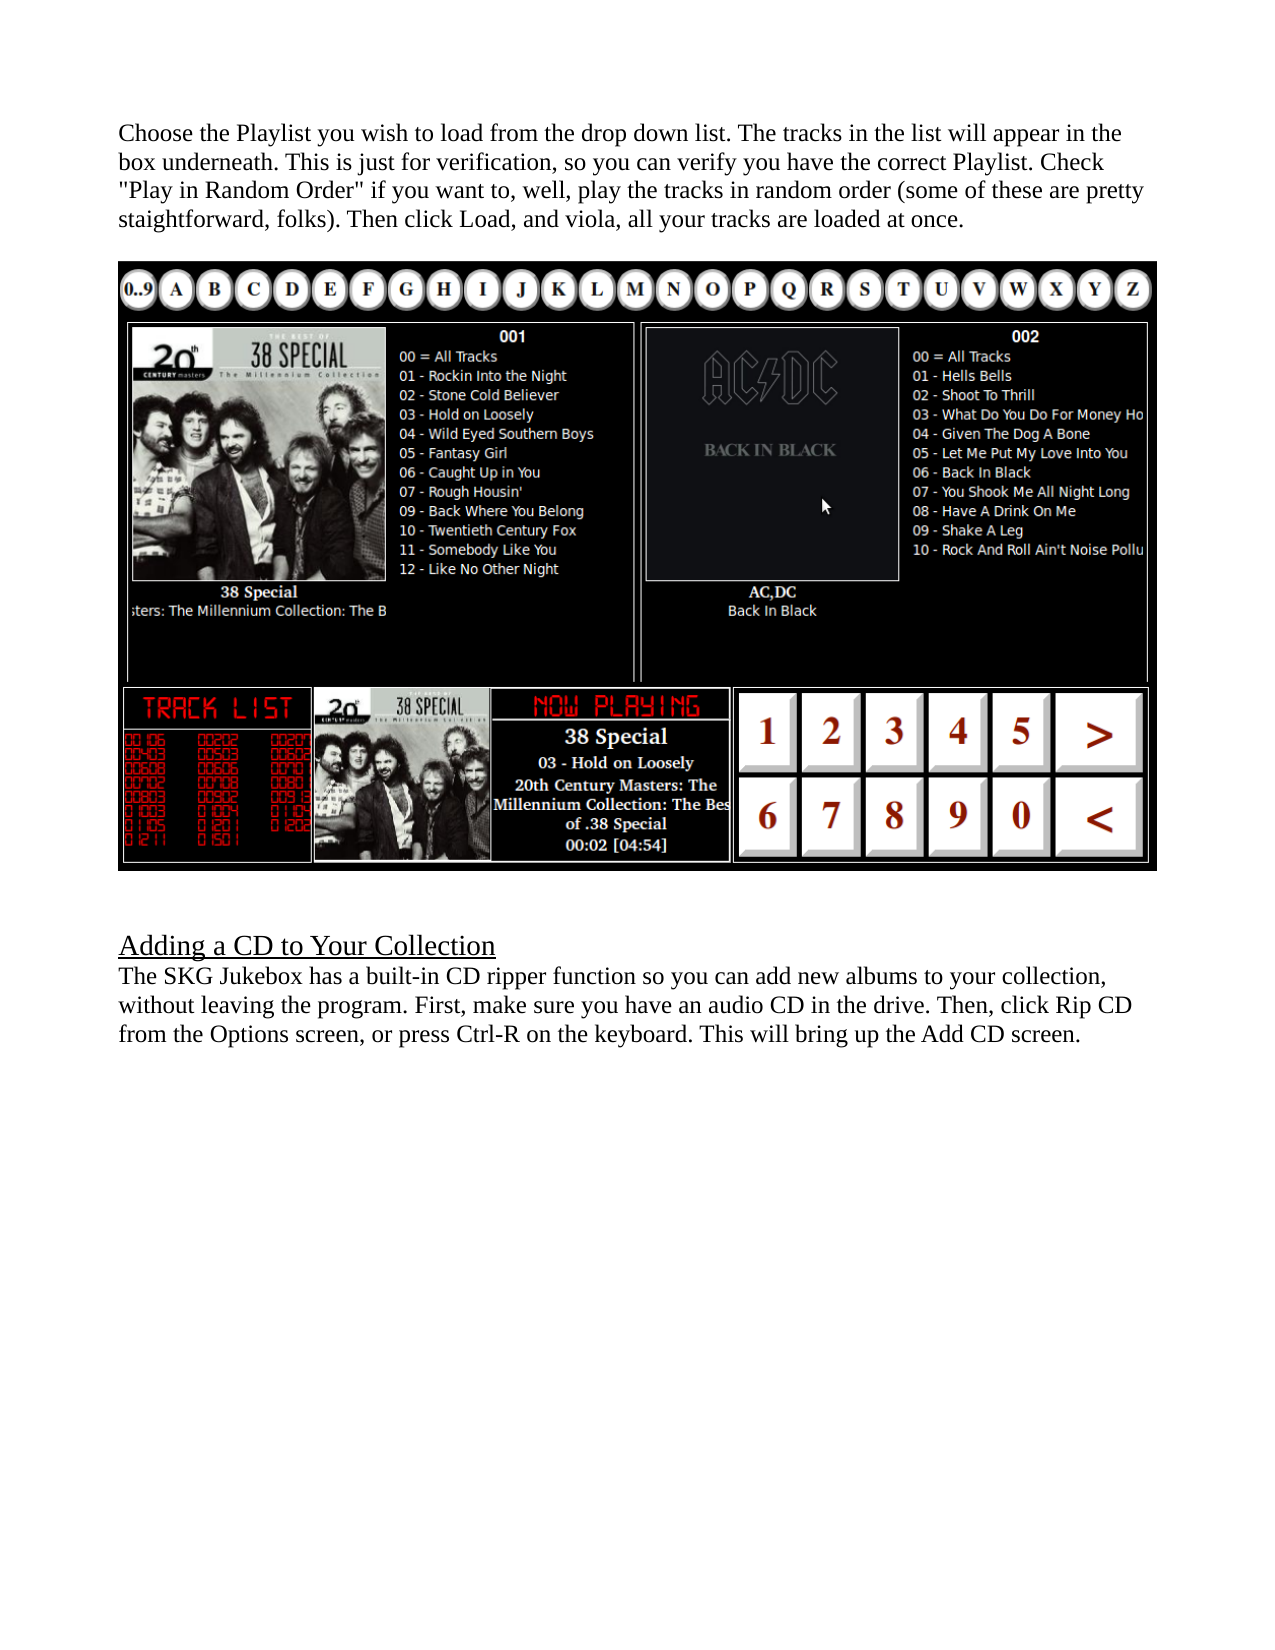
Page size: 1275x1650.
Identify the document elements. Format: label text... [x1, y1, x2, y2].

text Choose the Playlist you wish to load from the drop down list. The tracks in the list will appear in the box underneath. This is just for verification, so you can verify you have the correct Playlist. Check "Play in Random Order" if you want to, well, play the tracks in random order (some of these are pretty staightforward, folks). Then click Load, and viola, all your tracks are loaded at once. [118, 118, 1157, 233]
text The SKG Jukebox has a built-in CD ripper function so you can add new albums to your collection, without leaving the program. First, make sure you have an audio CD in the drive. Then, click Rip CD from the Options screen, or press Ctrl-R on the keyboard. This will bring up the Add CD screen. [118, 961, 1157, 1048]
text Adding a CD to Your Collection [118, 928, 1157, 961]
picture [118, 261, 1157, 871]
